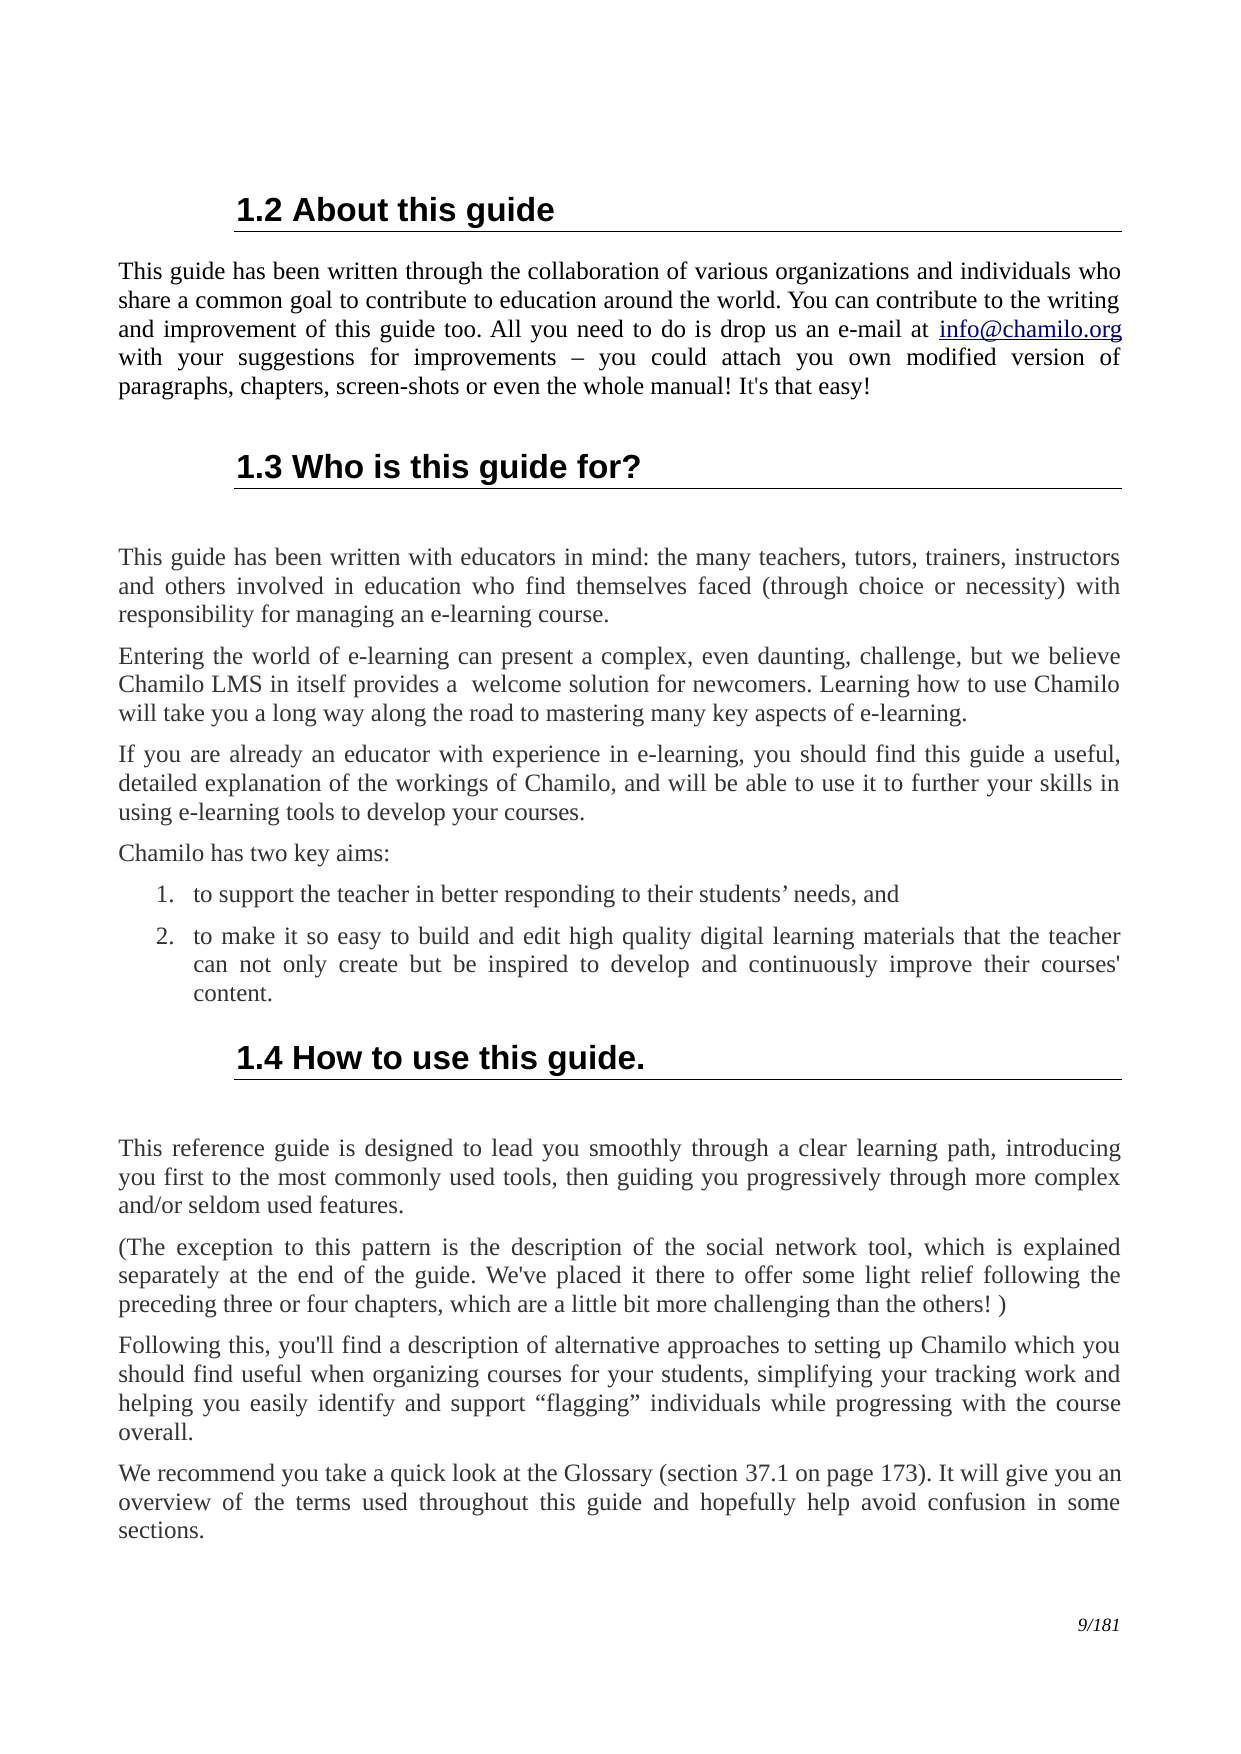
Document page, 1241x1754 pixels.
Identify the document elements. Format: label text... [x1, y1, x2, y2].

text Entering the world of e-learning can present a complex, even daunting, challenge, but we believe Chamilo LMS in itself provides a welcome solution for newcomers. Learning how to use Chamilo will take you a long way along the road to mastering many key aspects of e-learning. [118, 641, 1122, 727]
text If you are already an educator with experience in e-learning, you should find this guide a useful, detailed explanation of the workings of Chamilo, and will be able to use it to further your skills in using e-learning tools to develop your courses. [118, 739, 1122, 826]
list to make it so easy to build and edit high quality digital learning materials that the teacher can not only create but be inspired to develop and continuously improve their courses' content. [156, 921, 1122, 1007]
text Chamilo has two key aims: [118, 838, 1122, 867]
text This guide has been written through the collaboration of various organizations and individuals who share a common goal to contribute to education around the world. You can contribute to the writing and improvement of this guide too. All you need to do is drop us an e-mail at info@chamilo.org with your suggestions for improvements – you could attach you own modified version of paragraphs, chapters, screen-shots or even the whole manual! It's that easy! [118, 256, 1122, 400]
text This guide has been written with educators in mind: the many teachers, tutors, trainers, instructors and others involved in education who find themselves faced (through choice or necessity) with responsibility for managing an e-learning course. [118, 542, 1122, 628]
subtitle About this guide [234, 190, 1122, 231]
list to support the teacher in better responding to their students’ needs, and [156, 879, 1122, 908]
subtitle How to use this guide. [234, 1038, 1122, 1079]
subtitle Who is this guide for? [234, 447, 1122, 488]
text This reference guide is designed to lead you smoothly through a clear learning path, introducing you first to the most commonly used tools, then guiding you progressively through more complex and/or seldom used features. [118, 1133, 1122, 1219]
text (The exception to this pattern is the description of the social network tool, which is explained separately at the end of the guide. We've placed it there to offer some light relief following the preceding three or four chapters, which are a little bit more challenging than the others! ) [118, 1232, 1122, 1318]
text Following this, you'll find a description of alternative approaches to setting up Chamilo which you should find useful when organizing courses for your students, simplifying your tracking work and helping you easily identify and support “flagging” individuals while progressing with the course overall. [118, 1330, 1122, 1445]
text We recommend you take a quick look at the Glossary (section 37.1 on page 177). It will give you an overview of the terms used throughout this guide and hopefully help avoid confusion in some sections. [118, 1458, 1122, 1544]
